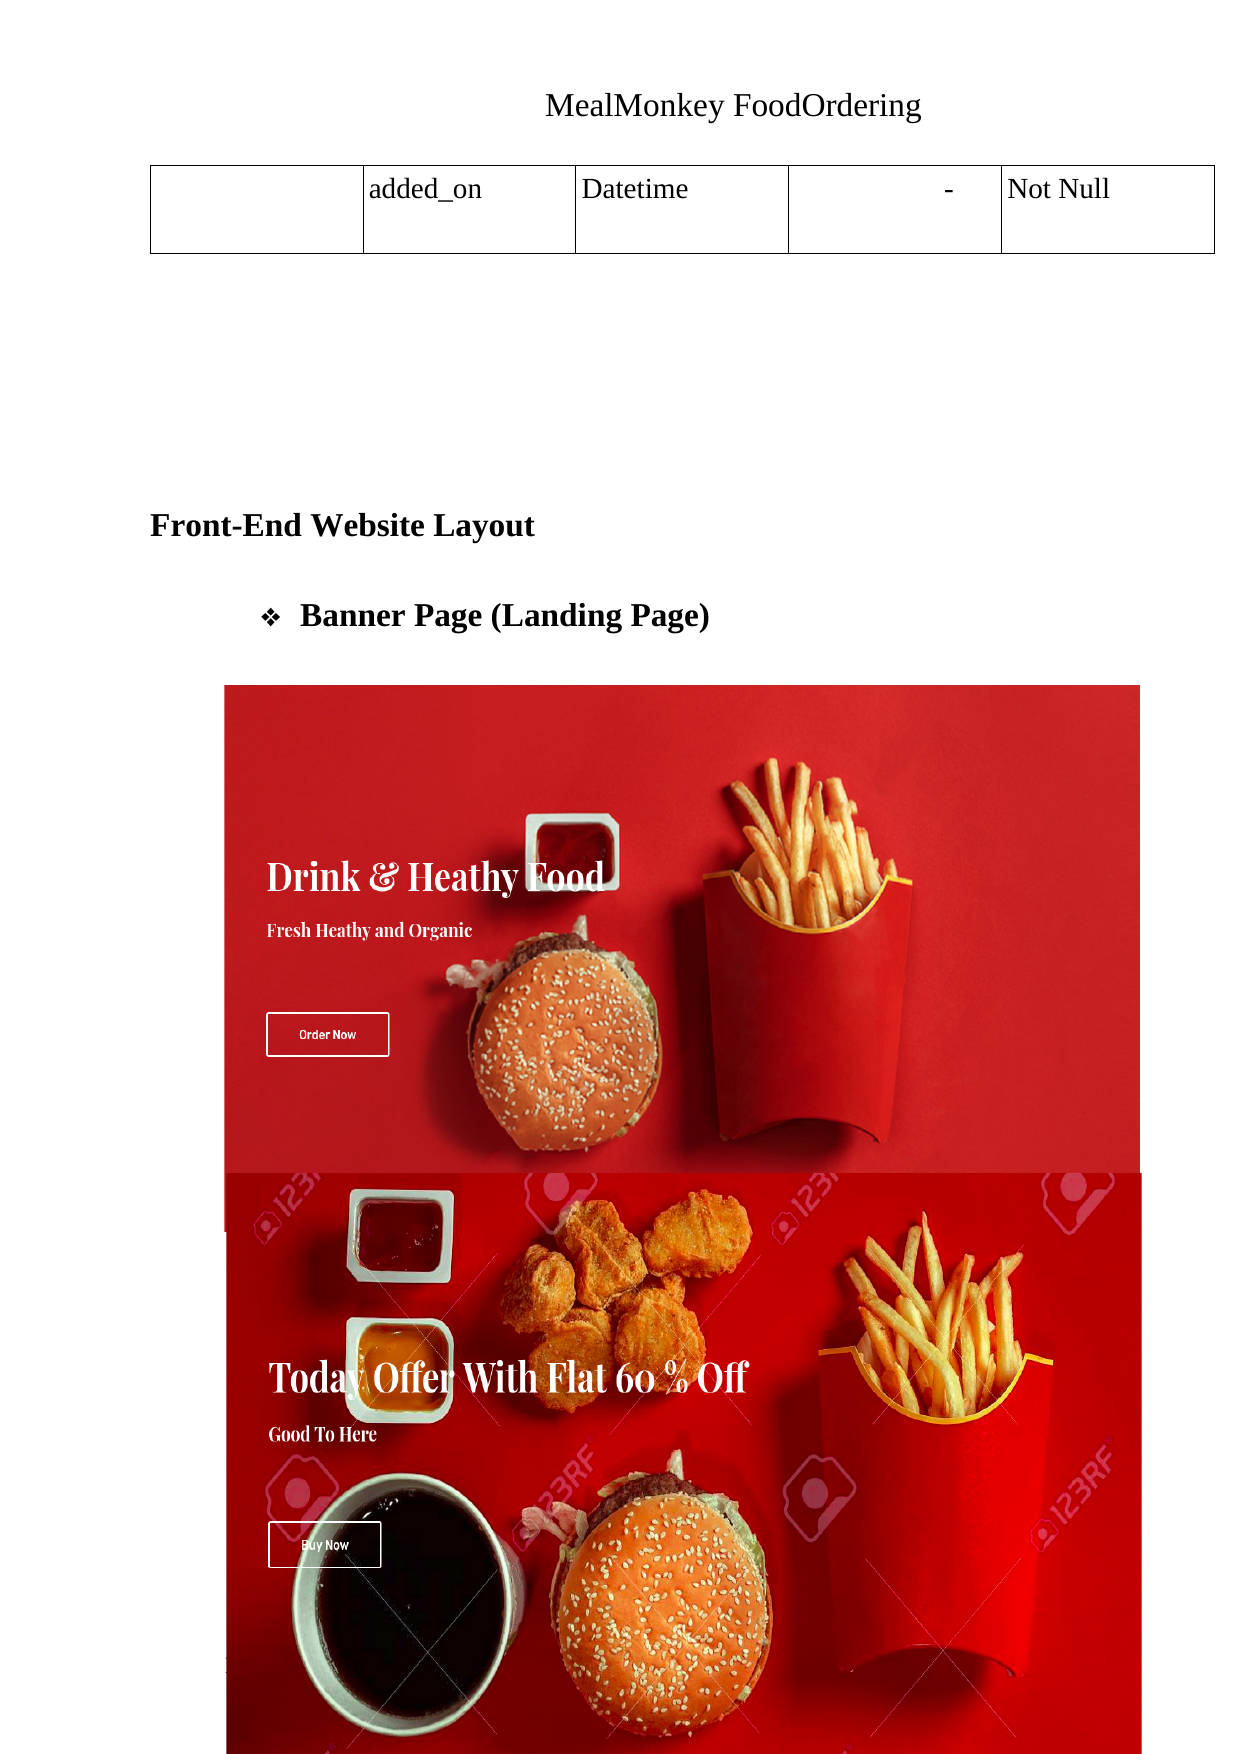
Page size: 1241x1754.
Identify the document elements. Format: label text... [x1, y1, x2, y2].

list Banner Page (Landing Page) [261, 595, 1214, 634]
text Front-End Website Layout [150, 506, 1214, 544]
table_cell added_on [364, 166, 575, 253]
table_cell [151, 166, 363, 253]
table_cell Datetime [576, 166, 788, 253]
picture [224, 685, 1142, 1754]
table_cell - [789, 166, 1001, 253]
table_cell Not Null [1002, 166, 1214, 253]
